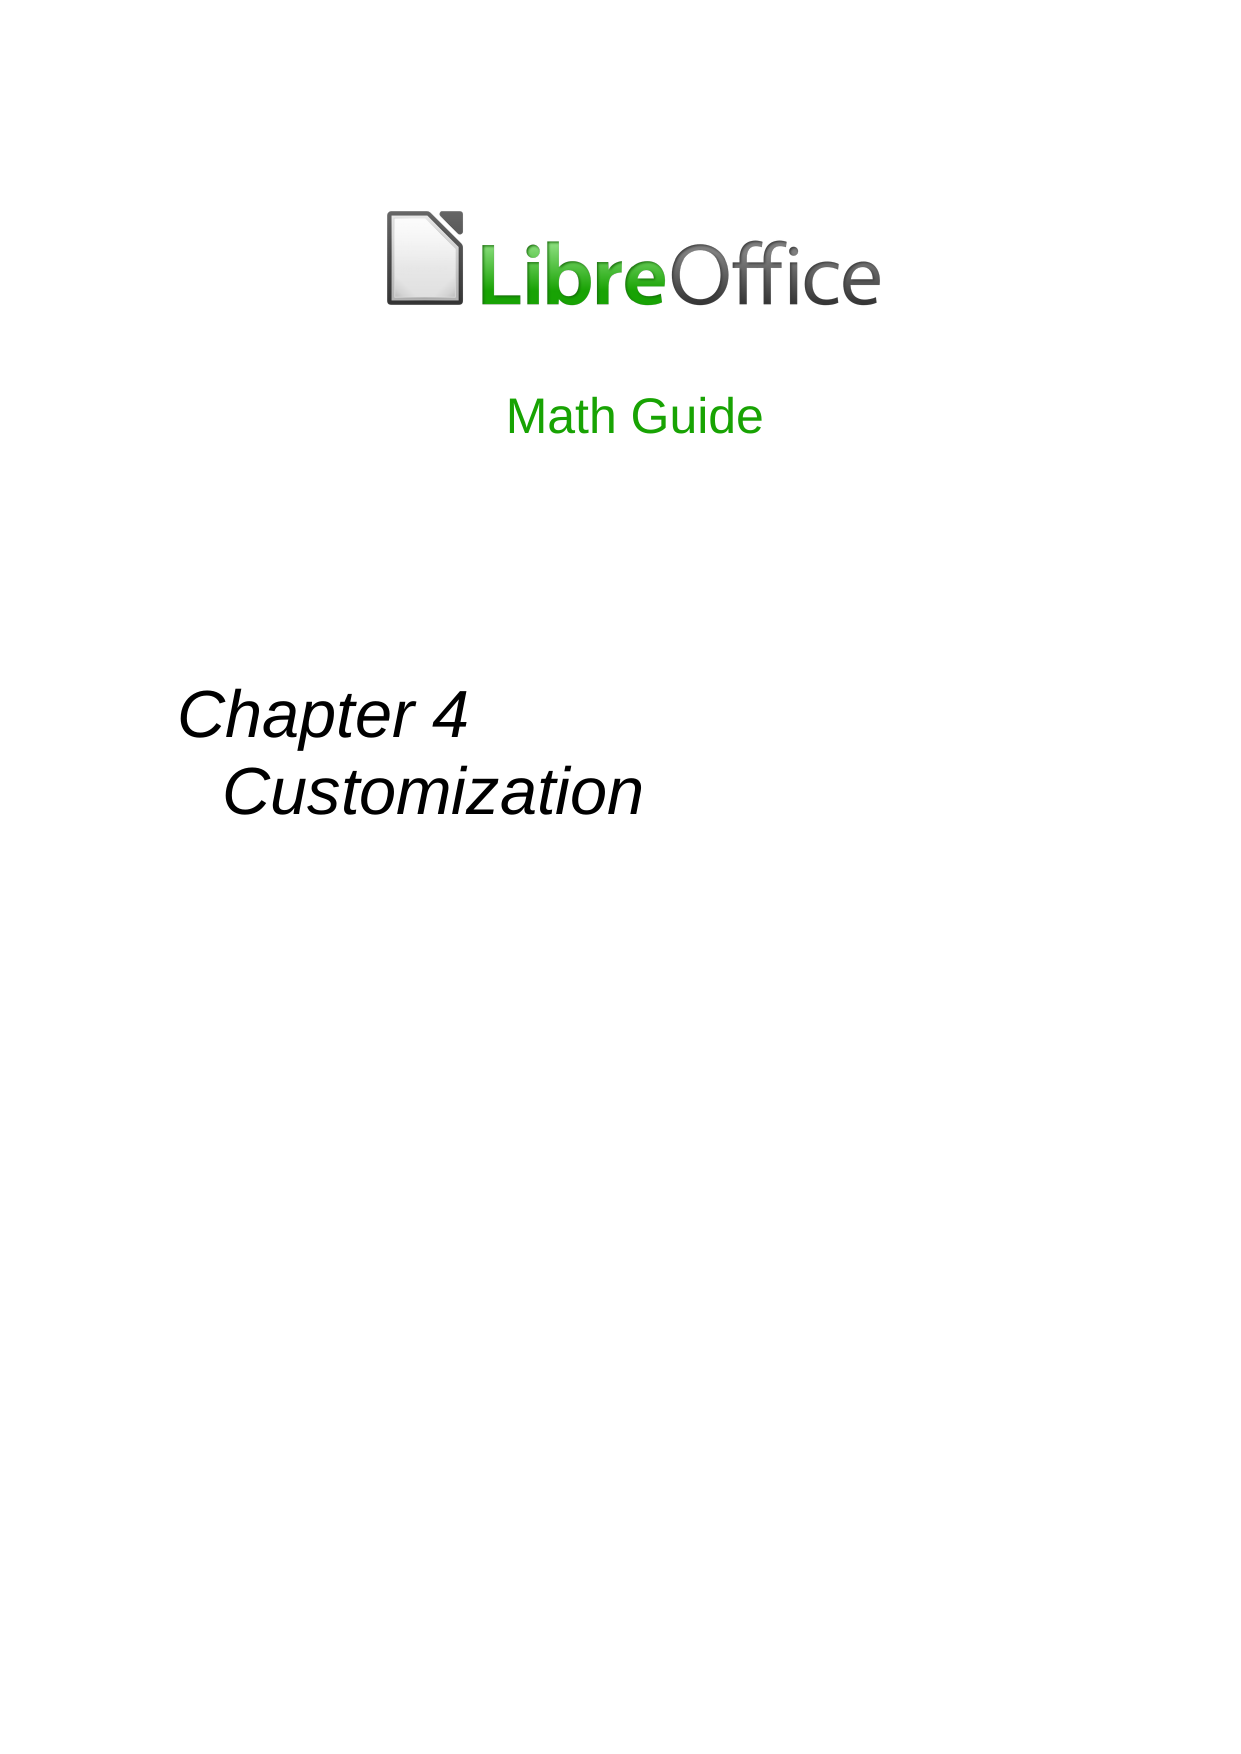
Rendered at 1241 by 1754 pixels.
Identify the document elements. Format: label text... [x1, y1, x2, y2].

title Chapter 4 Customization [177, 675, 1093, 828]
picture [382, 206, 883, 312]
text Math Guide [177, 387, 1093, 444]
